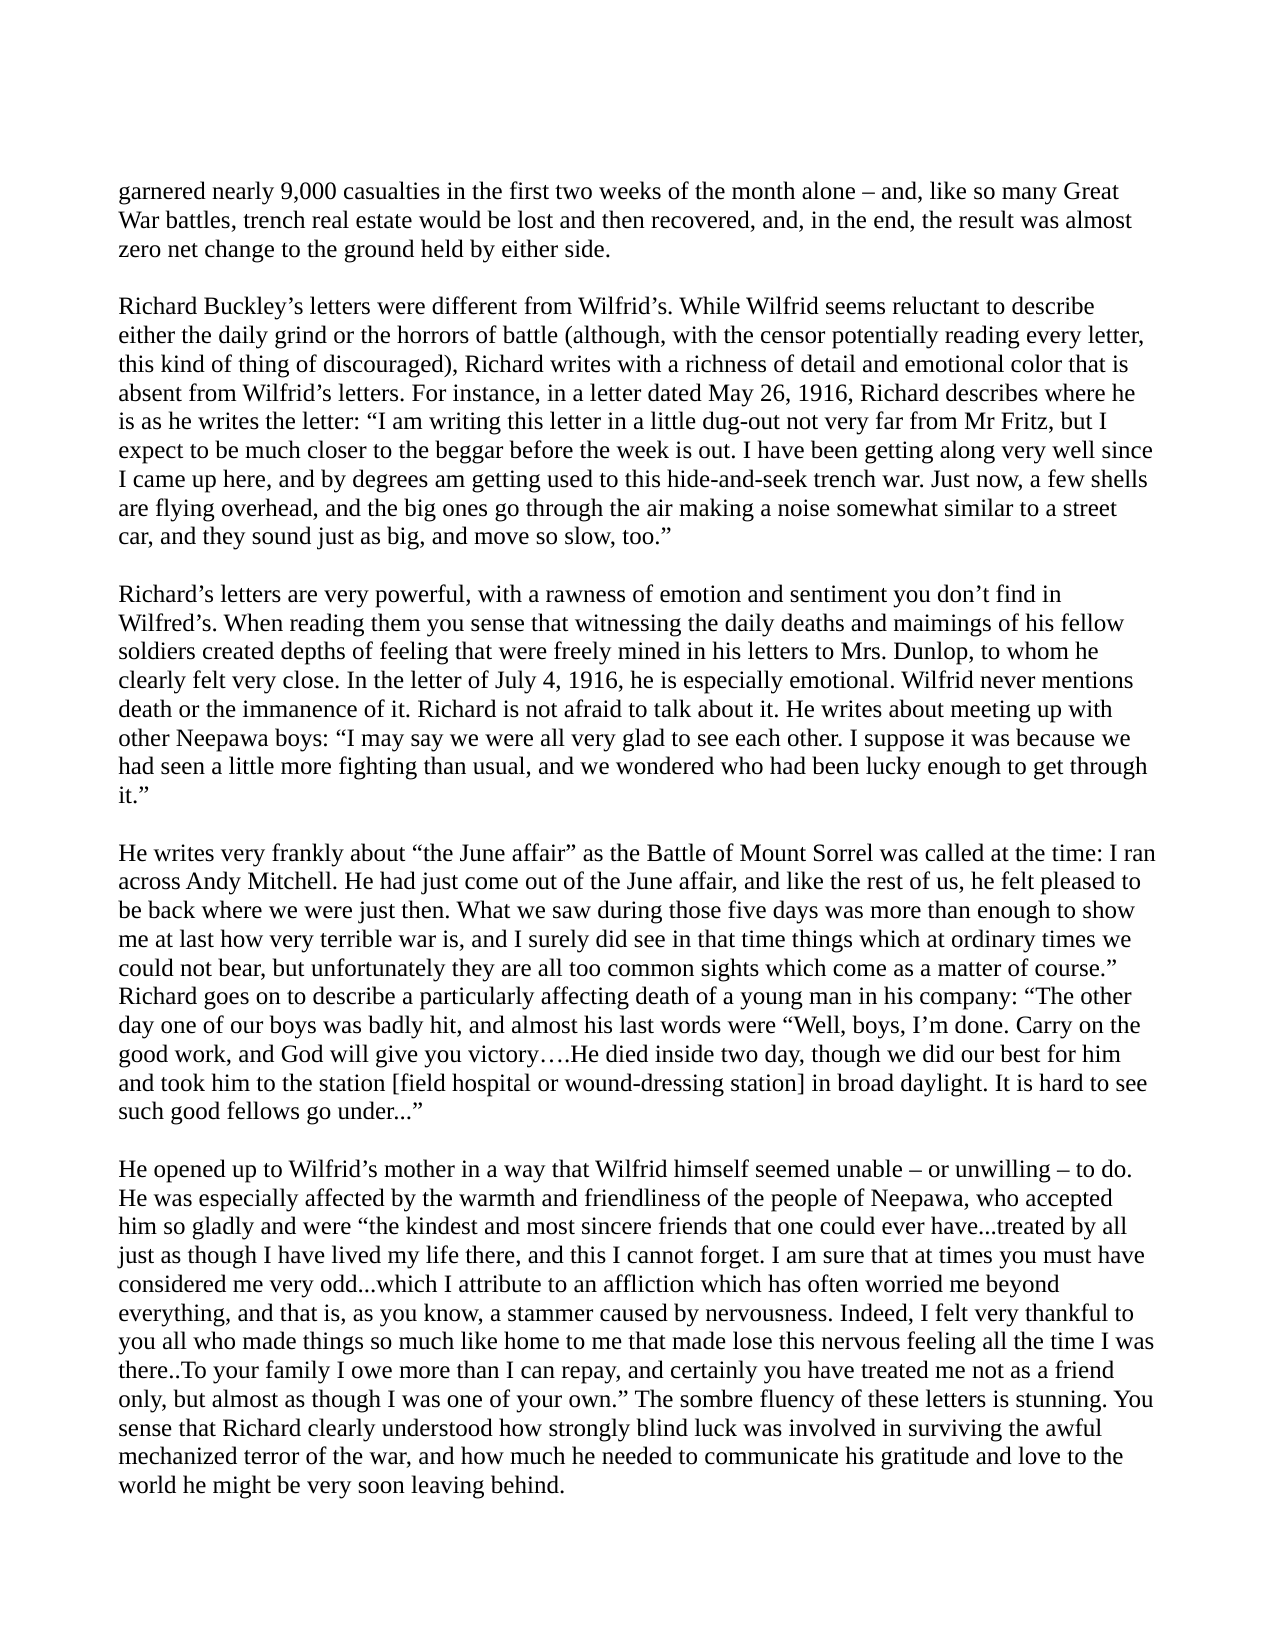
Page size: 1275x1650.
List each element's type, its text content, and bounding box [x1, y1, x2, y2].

text Richard’s letters are very powerful, with a rawness of emotion and sentiment you don’t find in Wilfred’s. When reading them you sense that witnessing the daily deaths and maimings of his fellow soldiers created depths of feeling that were freely mined in his letters to Mrs. Dunlop, to whom he clearly felt very close. In the letter of July 4, 1916, he is especially emotional. Wilfrid never mentions death or the immanence of it. Richard is not afraid to talk about it. He writes about meeting up with other Neepawa boys: “I may say we were all very glad to see each other. I suppose it was because we had seen a little more fighting than usual, and we wondered who had been lucky enough to get through it.” [118, 579, 1157, 809]
text Richard Buckley’s letters were different from Wilfrid’s. While Wilfrid seems reluctant to describe either the daily grind or the horrors of battle (although, with the censor potentially reading every letter, this kind of thing of discouraged), Richard writes with a richness of detail and emotional color that is absent from Wilfrid’s letters. For instance, in a letter dated May 26, 1916, Richard describes where he is as he writes the letter: “I am writing this letter in a little dug-out not very far from Mr Fritz, but I expect to be much closer to the beggar before the week is out. I have been getting along very well since I came up here, and by degrees am getting used to this hide-and-seek trench war. Just now, a few shells are flying overhead, and the big ones go through the air making a noise somewhat similar to a street car, and they sound just as big, and move so slow, too.” [118, 291, 1157, 550]
text garnered nearly 9,000 casualties in the first two weeks of the month alone – and, like so many Great War battles, trench real estate would be lost and then recovered, and, in the end, the result was almost zero net change to the ground held by either side. [118, 176, 1157, 263]
text He writes very frankly about “the June affair” as the Battle of Mount Sorrel was called at the time: I ran across Andy Mitchell. He had just come out of the June affair, and like the rest of us, he felt pleased to be back where we were just then. What we saw during those five days was more than enough to show me at last how very terrible war is, and I surely did see in that time things which at ordinary times we could not bear, but unfortunately they are all too common sights which come as a matter of course.” Richard goes on to describe a particularly affecting death of a young man in his company: “The other day one of our boys was badly hit, and almost his last words were “Well, boys, I’m done. Carry on the good work, and God will give you victory….He died inside two day, though we did our best for him and took him to the station [field hospital or wound-dressing station] in broad daylight. It is hard to see such good fellows go under...” [118, 838, 1157, 1125]
text He opened up to Wilfrid’s mother in a way that Wilfrid himself seemed unable – or unwilling – to do. He was especially affected by the warmth and friendliness of the people of Neepawa, who accepted him so gladly and were “the kindest and most sincere friends that one could ever have...treated by all just as though I have lived my life there, and this I cannot forget. I am sure that at times you must have considered me very odd...which I attribute to an affliction which has often worried me beyond everything, and that is, as you know, a stammer caused by nervousness. Indeed, I felt very thankful to you all who made things so much like home to me that made lose this nervous feeling all the time I was there..To your family I owe more than I can repay, and certainly you have treated me not as a friend only, but almost as though I was one of your own.” The sombre fluency of these letters is stunning. You sense that Richard clearly understood how strongly blind luck was involved in surviving the awful mechanized terror of the war, and how much he needed to communicate his gratitude and love to the world he might be very soon leaving behind. [118, 1154, 1157, 1499]
